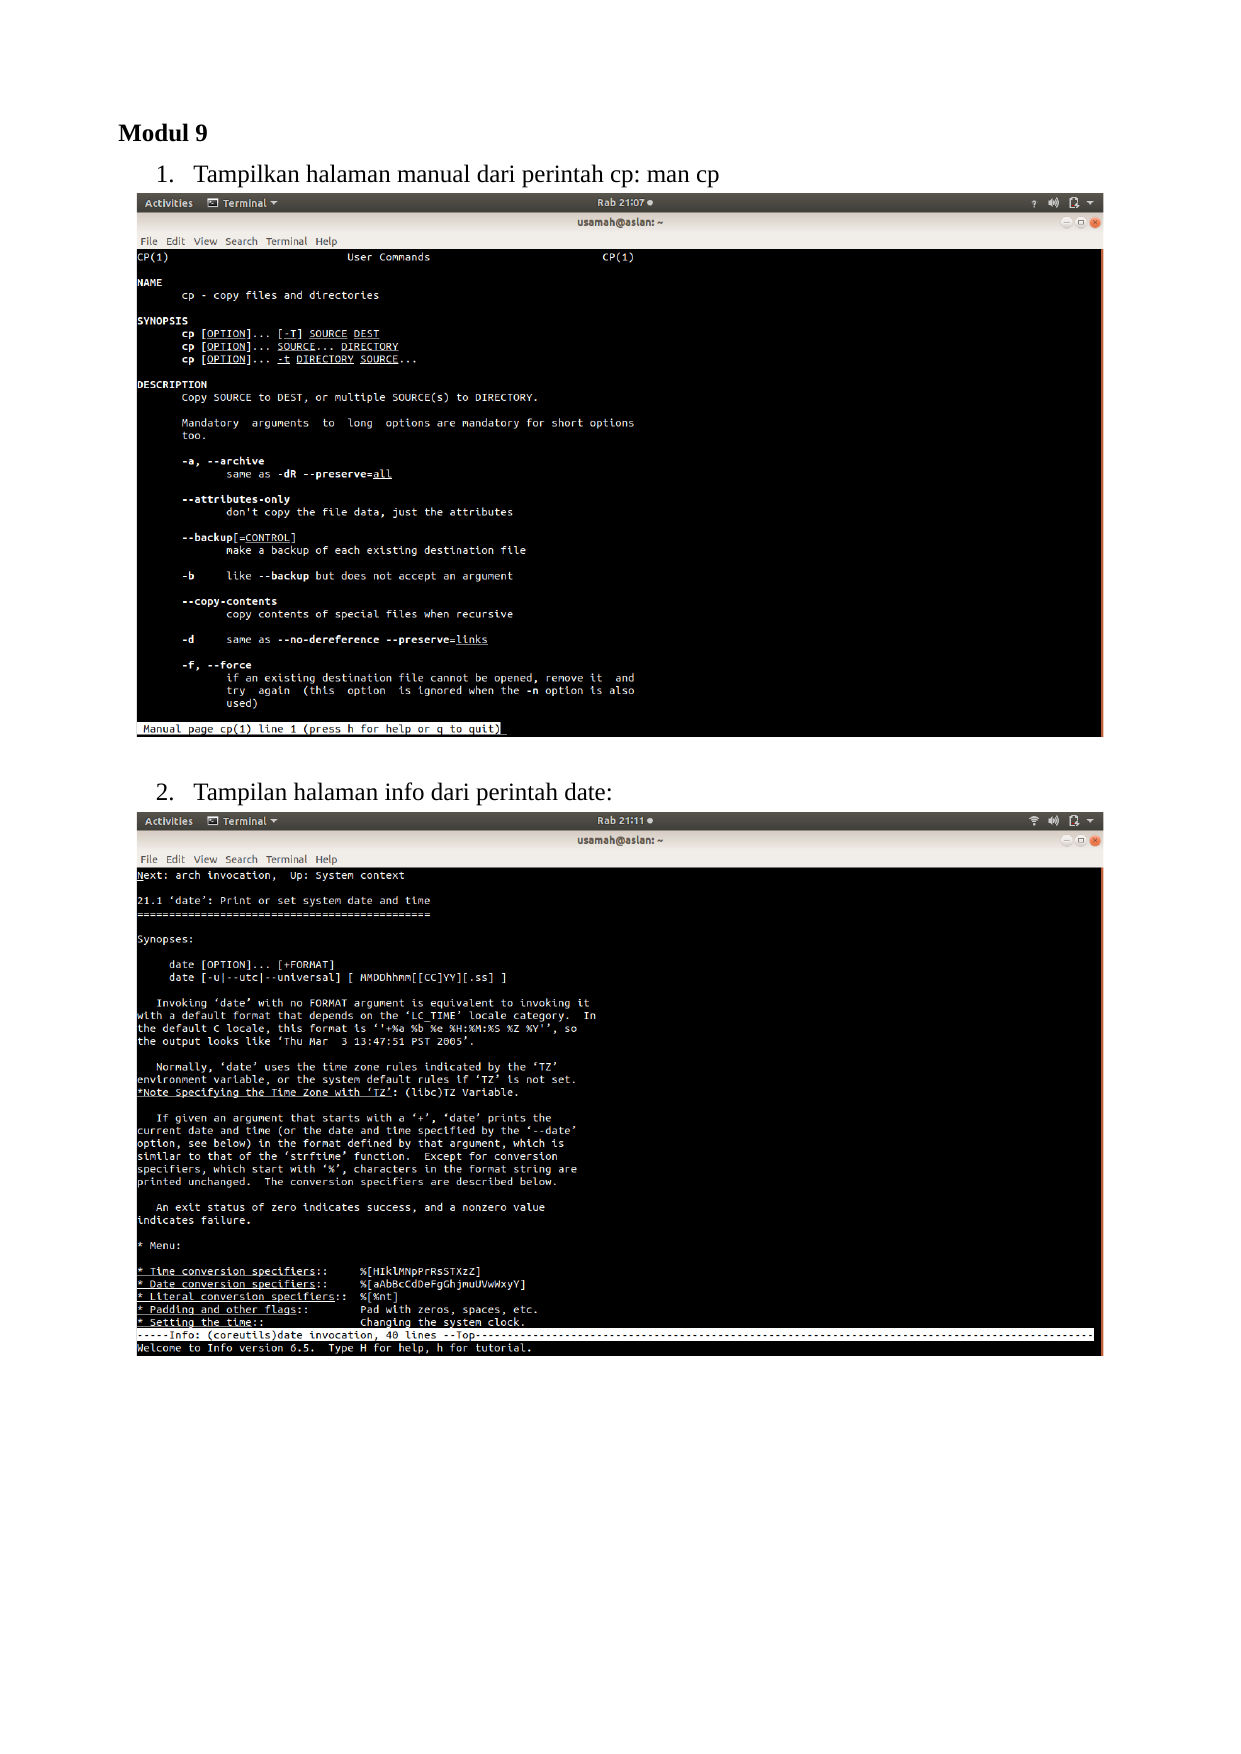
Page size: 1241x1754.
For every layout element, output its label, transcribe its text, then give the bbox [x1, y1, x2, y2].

text Modul 9 [118, 118, 1122, 147]
list Tampilan halaman info dari perintah date: [156, 777, 1122, 806]
picture [136, 812, 1104, 1356]
list Tampilkan halaman manual dari perintah cp: man cp [156, 159, 1122, 187]
picture [136, 193, 1104, 737]
